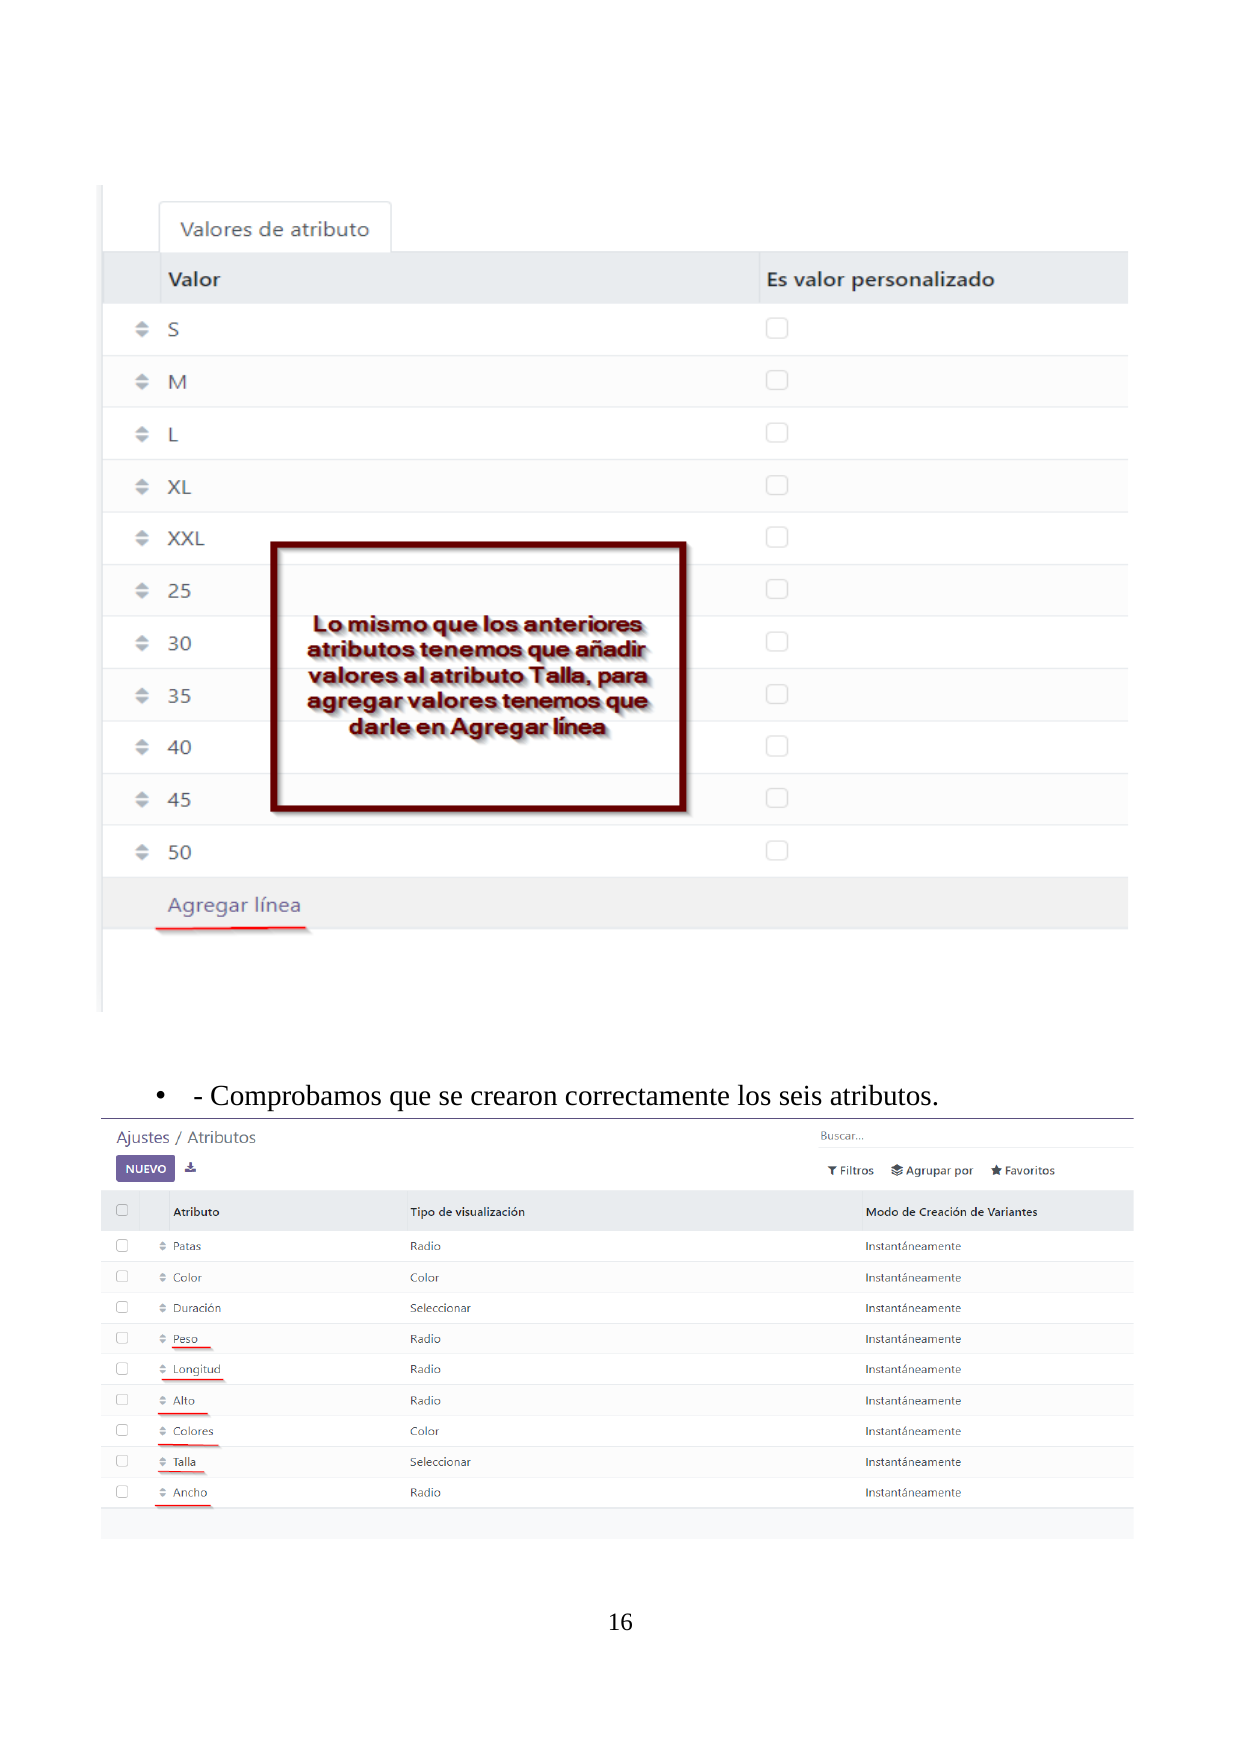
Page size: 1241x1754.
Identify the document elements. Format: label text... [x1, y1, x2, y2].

list - Comprobamos que se crearon correctamente los seis atributos. [156, 1078, 1122, 1112]
picture [96, 185, 1129, 1012]
picture [101, 1118, 1134, 1539]
